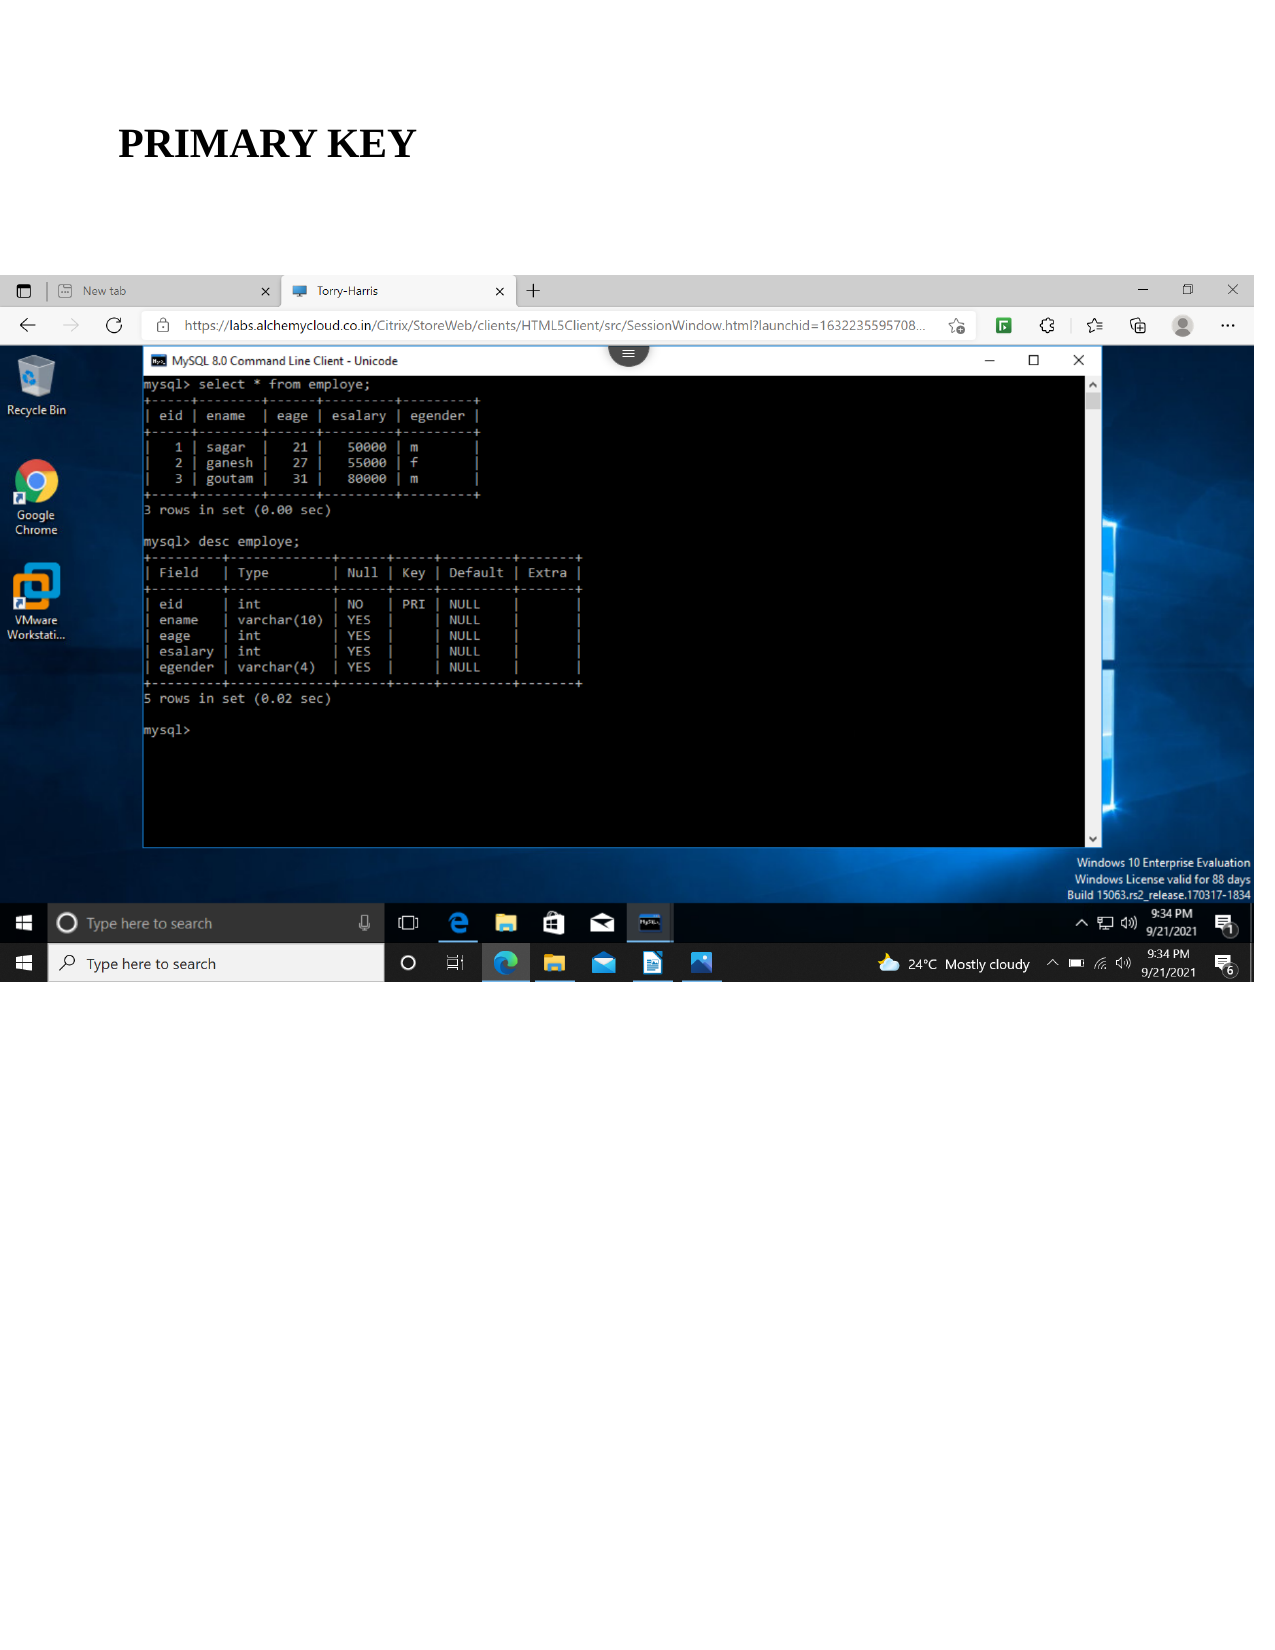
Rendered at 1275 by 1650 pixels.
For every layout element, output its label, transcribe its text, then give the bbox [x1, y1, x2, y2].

text PRIMARY KEY [118, 118, 1157, 166]
picture [0, 275, 1254, 982]
